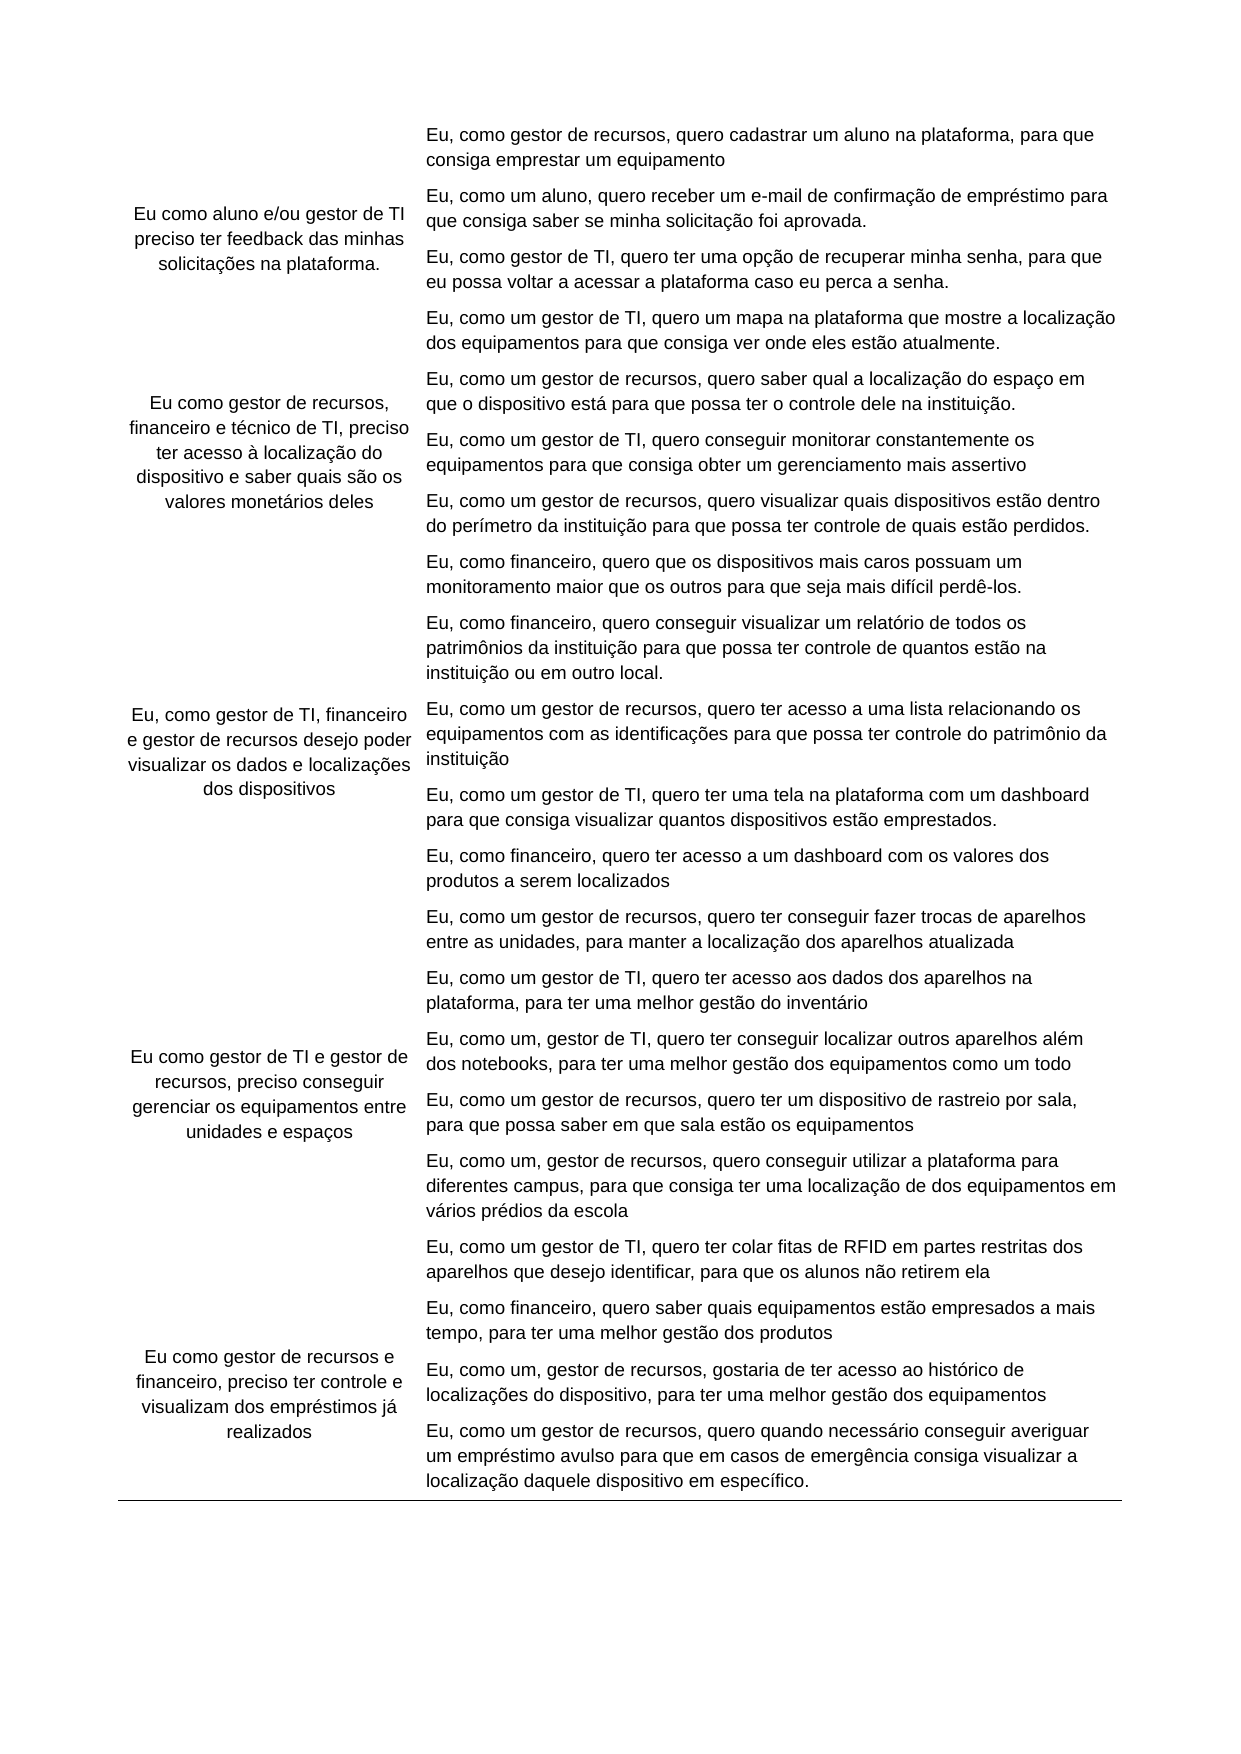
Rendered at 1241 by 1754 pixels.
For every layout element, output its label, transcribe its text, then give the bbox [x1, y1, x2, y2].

table_cell Eu, como financeiro, quero conseguir visualizar um relatório de todos os patrimônios da instituição para que possa ter controle de quantos estão na instituição ou em outro local. [420, 606, 1122, 692]
table_cell Eu, como financeiro, quero saber quais equipamentos estão empresados a mais tempo, para ter uma melhor gestão dos produtos [420, 1291, 1122, 1352]
table_cell Eu, como financeiro, quero que os dispositivos mais caros possuam um monitoramento maior que os outros para que seja mais difícil perdê-los. [420, 545, 1122, 606]
table_cell Eu, como um gestor de recursos, quero visualizar quais dispositivos estão dentro do perímetro da instituição para que possa ter controle de quais estão perdidos. [420, 484, 1122, 545]
table_cell Eu como gestor de TI e gestor de recursos, preciso conseguir gerenciar os equipamentos entre unidades e espaços [118, 900, 420, 1291]
table_cell Eu como gestor de recursos, financeiro e técnico de TI, preciso ter acesso à localização do dispositivo e saber quais são os valores monetários deles [118, 301, 420, 606]
table_cell Eu, como um gestor de recursos, quero ter acesso a uma lista relacionando os equipamentos com as identificações para que possa ter controle do patrimônio da instituição [420, 692, 1122, 778]
table_cell Eu, como um gestor de recursos, quero quando necessário conseguir averiguar um empréstimo avulso para que em casos de emergência consiga visualizar a localização daquele dispositivo em específico. [420, 1414, 1122, 1500]
table_cell Eu, como um gestor de TI, quero ter acesso aos dados dos aparelhos na plataforma, para ter uma melhor gestão do inventário [420, 961, 1122, 1022]
table_cell Eu como gestor de recursos e financeiro, preciso ter controle e visualizam dos empréstimos já realizados [118, 1291, 420, 1500]
table_cell Eu, como um, gestor de TI, quero ter conseguir localizar outros aparelhos além dos notebooks, para ter uma melhor gestão dos equipamentos como um todo [420, 1022, 1122, 1083]
table_cell Eu, como gestor de TI, financeiro e gestor de recursos desejo poder visualizar os dados e localizações dos dispositivos [118, 606, 420, 900]
table_cell Eu, como financeiro, quero ter acesso a um dashboard com os valores dos produtos a serem localizados [420, 839, 1122, 900]
table_cell Eu como aluno e/ou gestor de TI preciso ter feedback das minhas solicitações na plataforma. [118, 179, 420, 301]
table_cell Eu, como um gestor de recursos, quero saber qual a localização do espaço em que o dispositivo está para que possa ter o controle dele na instituição. [420, 362, 1122, 423]
table_cell Eu, como um gestor de TI, quero um mapa na plataforma que mostre a localização dos equipamentos para que consiga ver onde eles estão atualmente. [420, 301, 1122, 362]
table_cell Eu, como um gestor de recursos, quero ter conseguir fazer trocas de aparelhos entre as unidades, para manter a localização dos aparelhos atualizada [420, 900, 1122, 961]
table_cell Eu, como um gestor de TI, quero ter colar fitas de RFID em partes restritas dos aparelhos que desejo identificar, para que os alunos não retirem ela [420, 1230, 1122, 1291]
table_cell Eu, como gestor de TI, quero ter uma opção de recuperar minha senha, para que eu possa voltar a acessar a plataforma caso eu perca a senha. [420, 240, 1122, 301]
table_cell Eu, como um aluno, quero receber um e-mail de confirmação de empréstimo para que consiga saber se minha solicitação foi aprovada. [420, 179, 1122, 240]
table_cell Eu, como um gestor de recursos, quero ter um dispositivo de rastreio por sala, para que possa saber em que sala estão os equipamentos [420, 1083, 1122, 1144]
table_cell Eu, como gestor de recursos, quero cadastrar um aluno na plataforma, para que consiga emprestar um equipamento [420, 118, 1122, 179]
table_cell Eu, como um gestor de TI, quero conseguir monitorar constantemente os equipamentos para que consiga obter um gerenciamento mais assertivo [420, 423, 1122, 484]
table_cell Eu, como um, gestor de recursos, quero conseguir utilizar a plataforma para diferentes campus, para que consiga ter uma localização de dos equipamentos em vários prédios da escola [420, 1144, 1122, 1230]
table_cell Eu, como um gestor de TI, quero ter uma tela na plataforma com um dashboard para que consiga visualizar quantos dispositivos estão emprestados. [420, 778, 1122, 839]
table_cell Eu, como um, gestor de recursos, gostaria de ter acesso ao histórico de localizações do dispositivo, para ter uma melhor gestão dos equipamentos [420, 1352, 1122, 1414]
